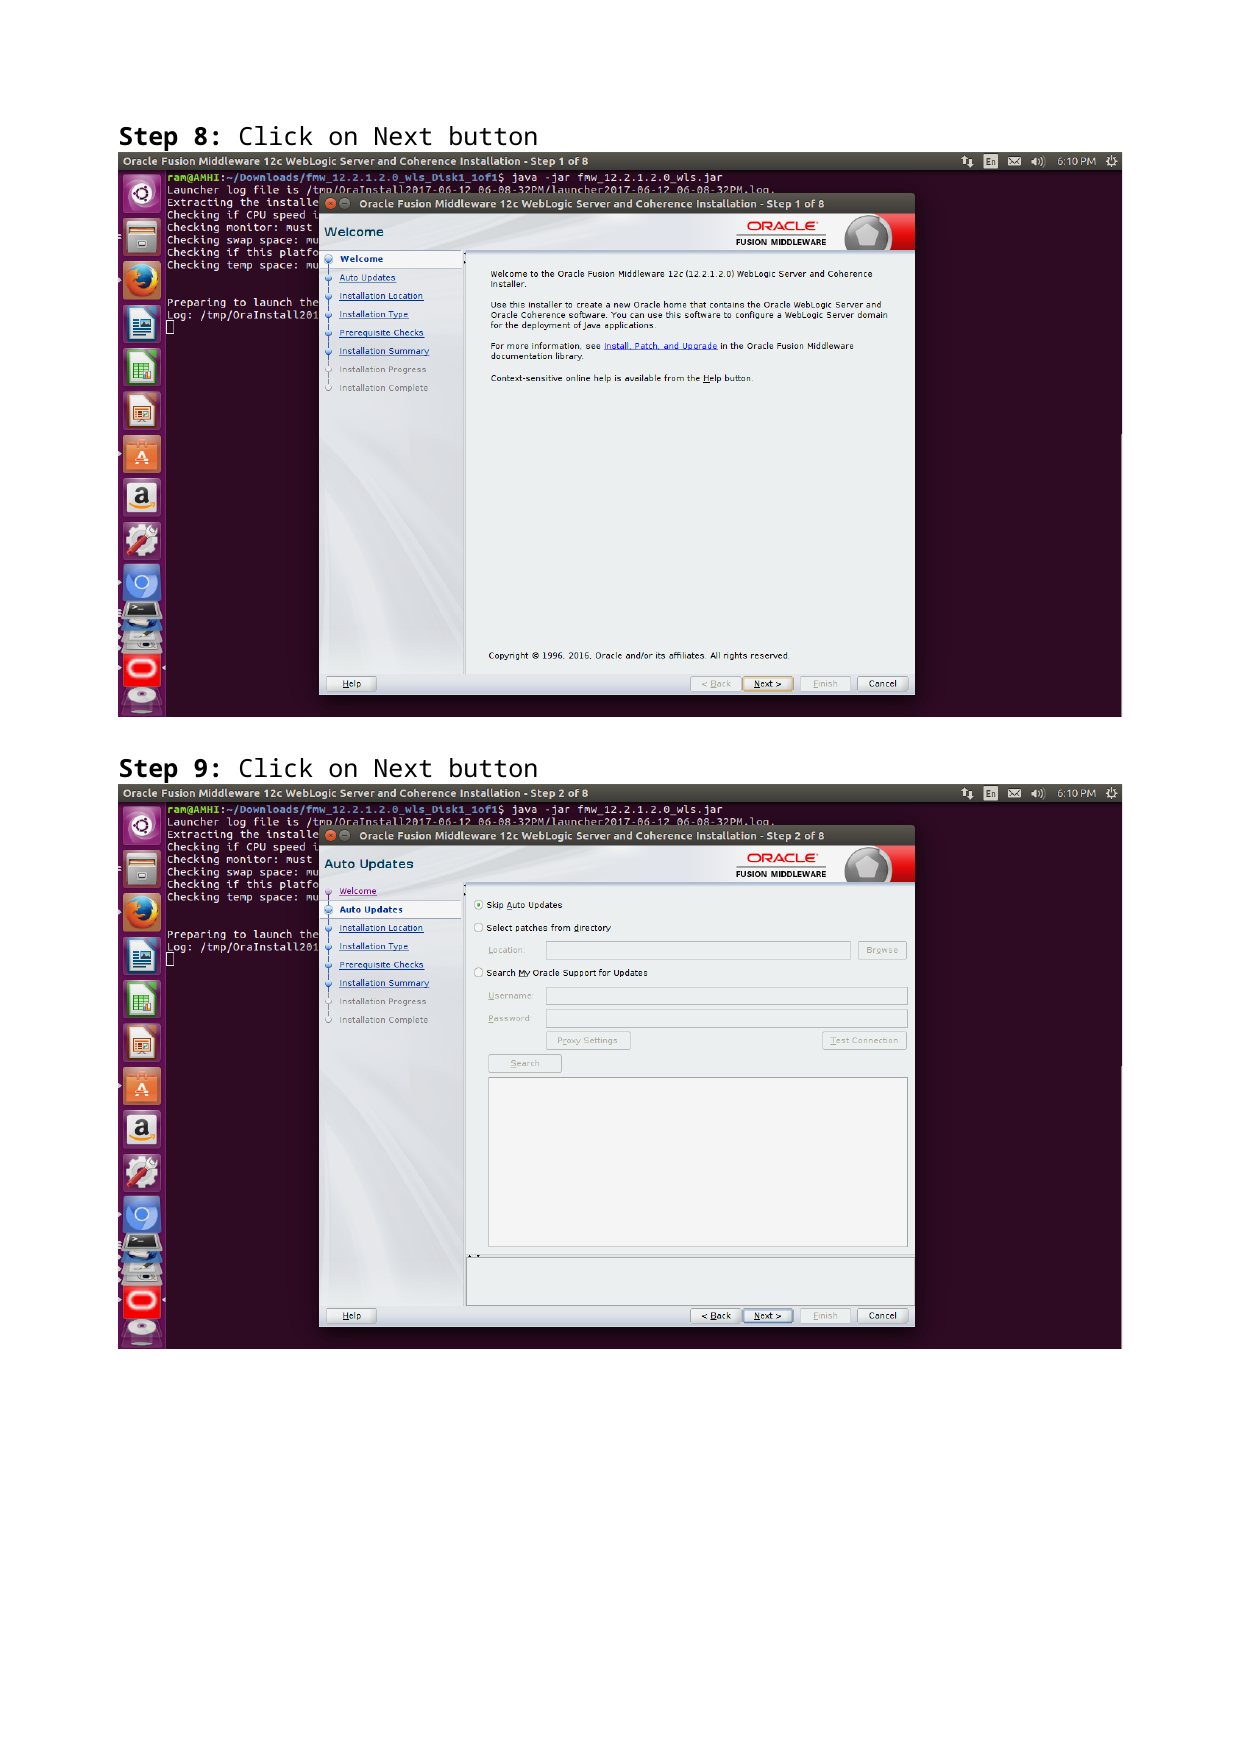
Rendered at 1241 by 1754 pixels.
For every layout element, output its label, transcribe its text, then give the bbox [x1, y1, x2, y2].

text Step 8: Click on Next button [118, 118, 1122, 152]
picture [118, 152, 1123, 717]
text Step 9: Click on Next button [118, 751, 1122, 784]
picture [118, 784, 1123, 1349]
